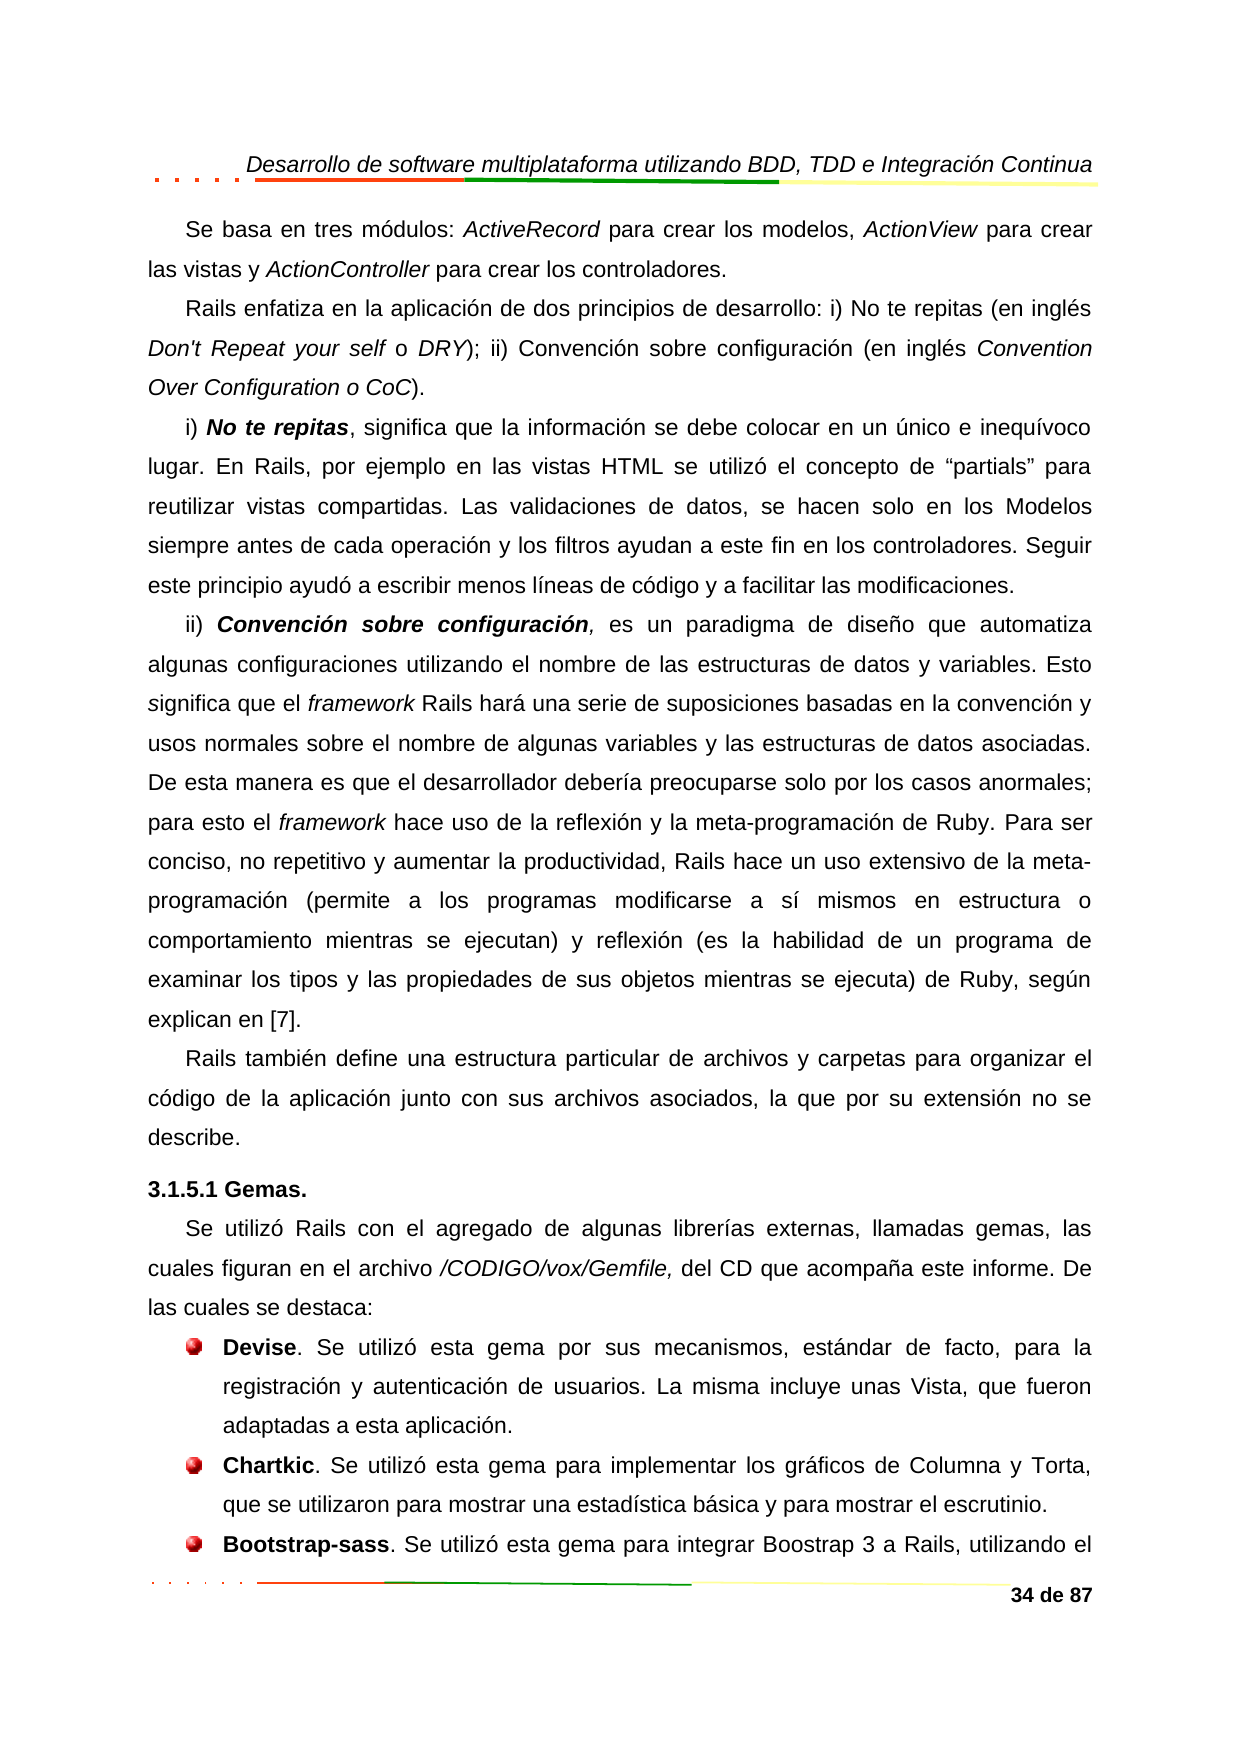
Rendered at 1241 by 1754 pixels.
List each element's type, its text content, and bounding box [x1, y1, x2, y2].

picture [186, 1536, 202, 1552]
text Rails también define una estructura particular de archivos y carpetas para organizar el código de la aplicación junto con sus archivos asociados, la que por su extensión no se describe. [148, 1045, 1093, 1151]
picture [186, 1457, 202, 1474]
picture [186, 1338, 202, 1355]
list Bootstrap-sass. Se utilizó esta gema para integrar Boostrap 3 a Rails, utilizando el [185, 1531, 1093, 1557]
text 3.1.5.1 Gemas. [148, 1176, 1093, 1202]
text Rails enfatiza en la aplicación de dos principios de desarrollo: i) No te repitas (en inglés Don't Repeat your self o DRY); ii) Convención sobre configuración (en inglés Convention Over Configuration o CoC). [148, 295, 1093, 401]
text Se utilizó Rails con el agregado de algunas librerías externas, llamadas gemas, las cuales figuran en el archivo /CODIGO/vox/Gemfile, del CD que acompaña este informe. De las cuales se destaca: [148, 1215, 1093, 1320]
text ii) Convención sobre configuración, es un paradigma de diseño que automatiza algunas configuraciones utilizando el nombre de las estructuras de datos y variables. Esto significa que el framework Rails hará una serie de suposiciones basadas en la convención y usos normales sobre el nombre de algunas variables y las estructuras de datos asociadas. De esta manera es que el desarrollador debería preocuparse solo por los casos anormales; para esto el framework hace uso de la reflexión y la meta-programación de Ruby. Para ser conciso, no repetitivo y aumentar la productividad, Rails hace un uso extensivo de la meta-programación (permite a los programas modificarse a sí mismos en estructura o comportamiento mientras se ejecutan) y reflexión (es la habilidad de un programa de examinar los tipos y las propiedades de sus objetos mientras se ejecuta) de Ruby, según explican en [7]. [148, 611, 1093, 1032]
list Chartkic. Se utilizó esta gema para implementar los gráficos de Columna y Torta, que se utilizaron para mostrar una estadística básica y para mostrar el escrutinio. [185, 1452, 1093, 1518]
text i) No te repitas, significa que la información se debe colocar en un único e inequívoco lugar. En Rails, por ejemplo en las vistas HTML se utilizó el concepto de “partials” para reutilizar vistas compartidas. Las validaciones de datos, se hacen solo en los Modelos siempre antes de cada operación y los filtros ayudan a este fin en los controladores. Seguir este principio ayudó a escribir menos líneas de código y a facilitar las modificaciones. [148, 414, 1093, 598]
list Devise. Se utilizó esta gema por sus mecanismos, estándar de facto, para la registración y autenticación de usuarios. La misma incluye unas Vista, que fueron adaptadas a esta aplicación. [185, 1333, 1093, 1439]
text Se basa en tres módulos: ActiveRecord para crear los modelos, ActionView para crear las vistas y ActionController para crear los controladores. [148, 216, 1093, 282]
